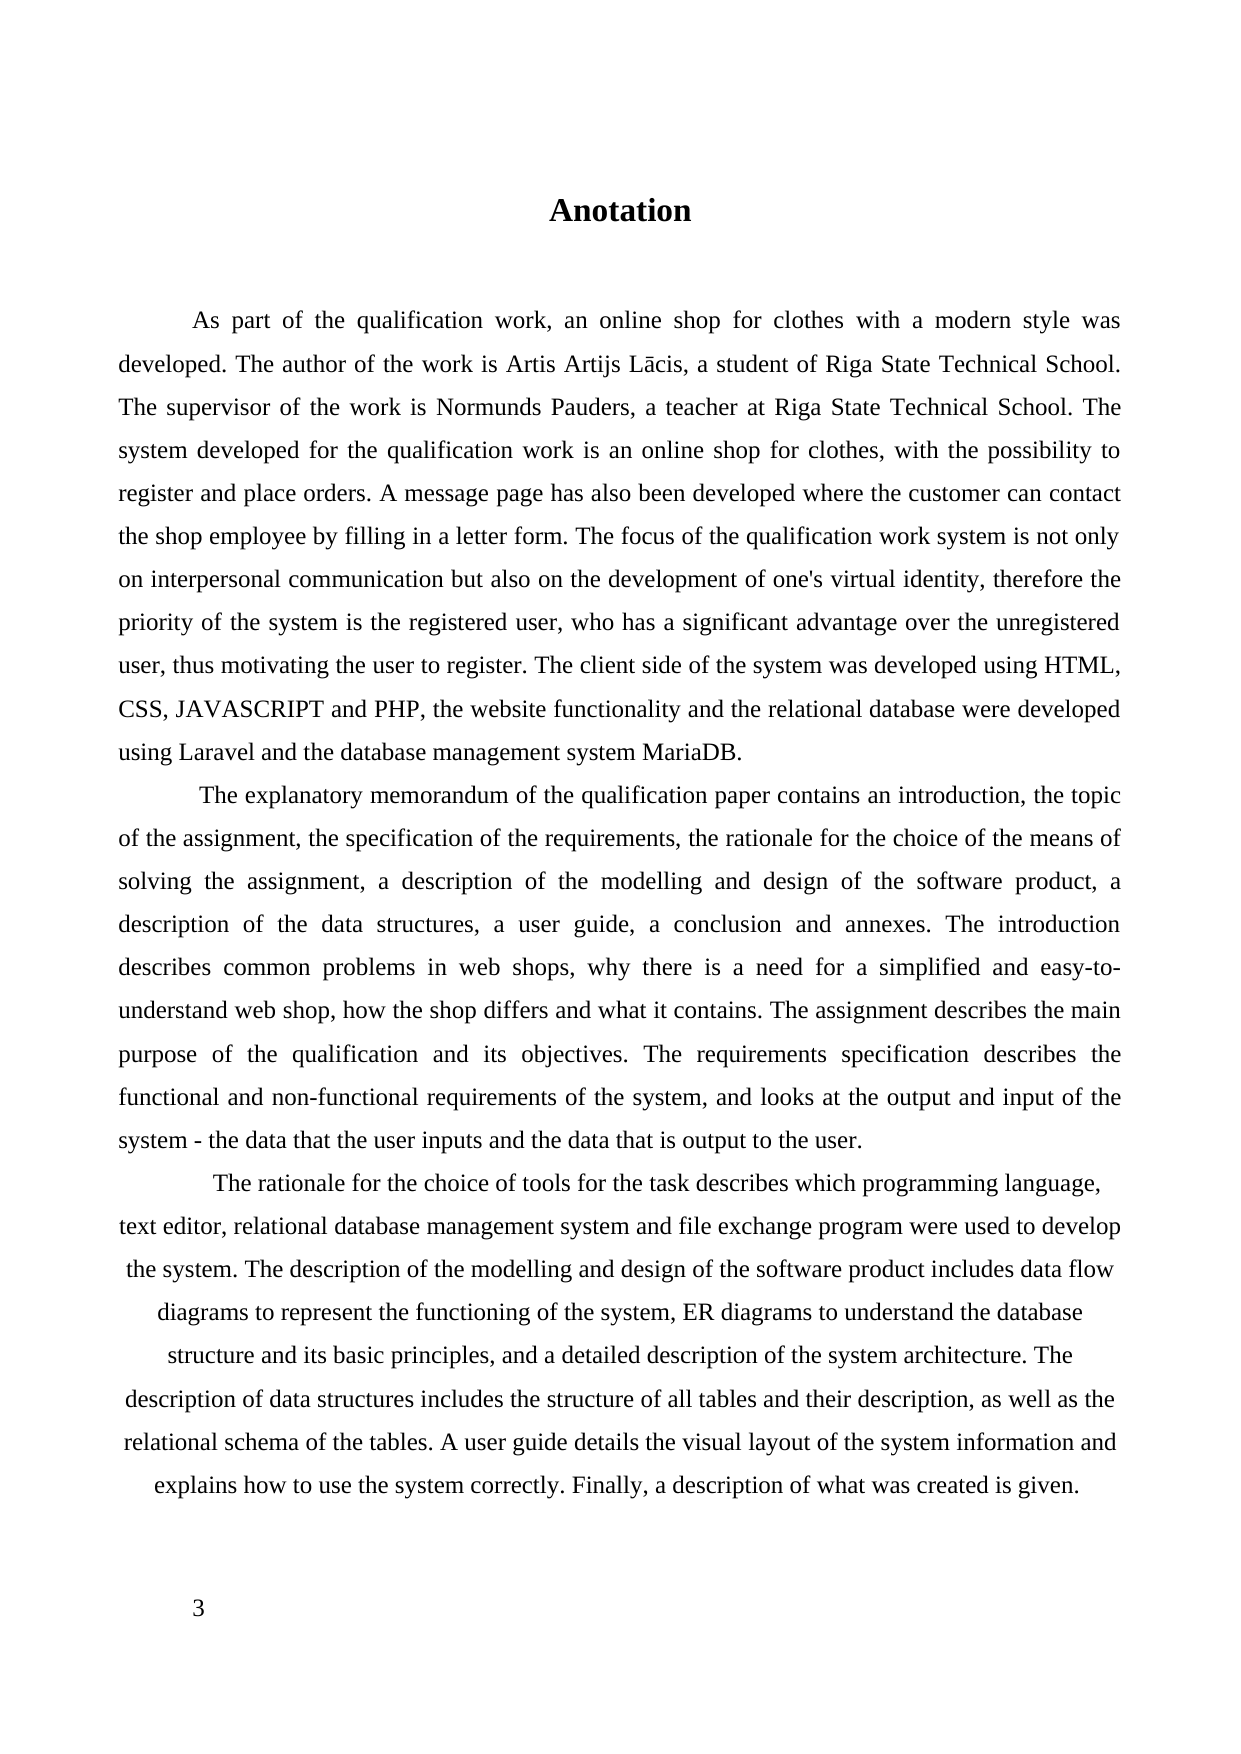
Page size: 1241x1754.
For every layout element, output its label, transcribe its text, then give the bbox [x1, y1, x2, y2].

text As part of the qualification work, an online shop for clothes with a modern style was developed. The author of the work is Artis Artijs Lācis, a student of Riga State Technical School. The supervisor of the work is Normunds Pauders, a teacher at Riga State Technical School. The system developed for the qualification work is an online shop for clothes, with the possibility to register and place orders. A message page has also been developed where the customer can contact the shop employee by filling in a letter form. The focus of the qualification work system is not only on interpersonal communication but also on the development of one's virtual identity, therefore the priority of the system is the registered user, who has a significant advantage over the unregistered user, thus motivating the user to register. The client side of the system was developed using HTML, CSS, JAVASCRIPT and PHP, the website functionality and the relational database were developed using Laravel and the database management system MariaDB. [118, 306, 1122, 766]
text The explanatory memorandum of the qualification paper contains an introduction, the topic of the assignment, the specification of the requirements, the rationale for the choice of the means of solving the assignment, a description of the modelling and design of the software product, a description of the data structures, a user guide, a conclusion and annexes. The introduction describes common problems in web shops, why there is a need for a simplified and easy-to-understand web shop, how the shop differs and what it contains. The assignment describes the main purpose of the qualification and its objectives. The requirements specification describes the functional and non-functional requirements of the system, and looks at the output and input of the system - the data that the user inputs and the data that is output to the user. [118, 780, 1122, 1154]
text Anotation [118, 191, 1122, 229]
text The rationale for the choice of tools for the task describes which programming language, text editor, relational database management system and file exchange program were used to develop the system. The description of the modelling and design of the software product includes data flow diagrams to represent the functioning of the system, ER diagrams to understand the database structure and its basic principles, and a detailed description of the system architecture. The description of data structures includes the structure of all tables and their description, as well as the relational schema of the tables. A user guide details the visual layout of the system information and explains how to use the system correctly. Finally, a description of what was created is given. [118, 1168, 1122, 1542]
